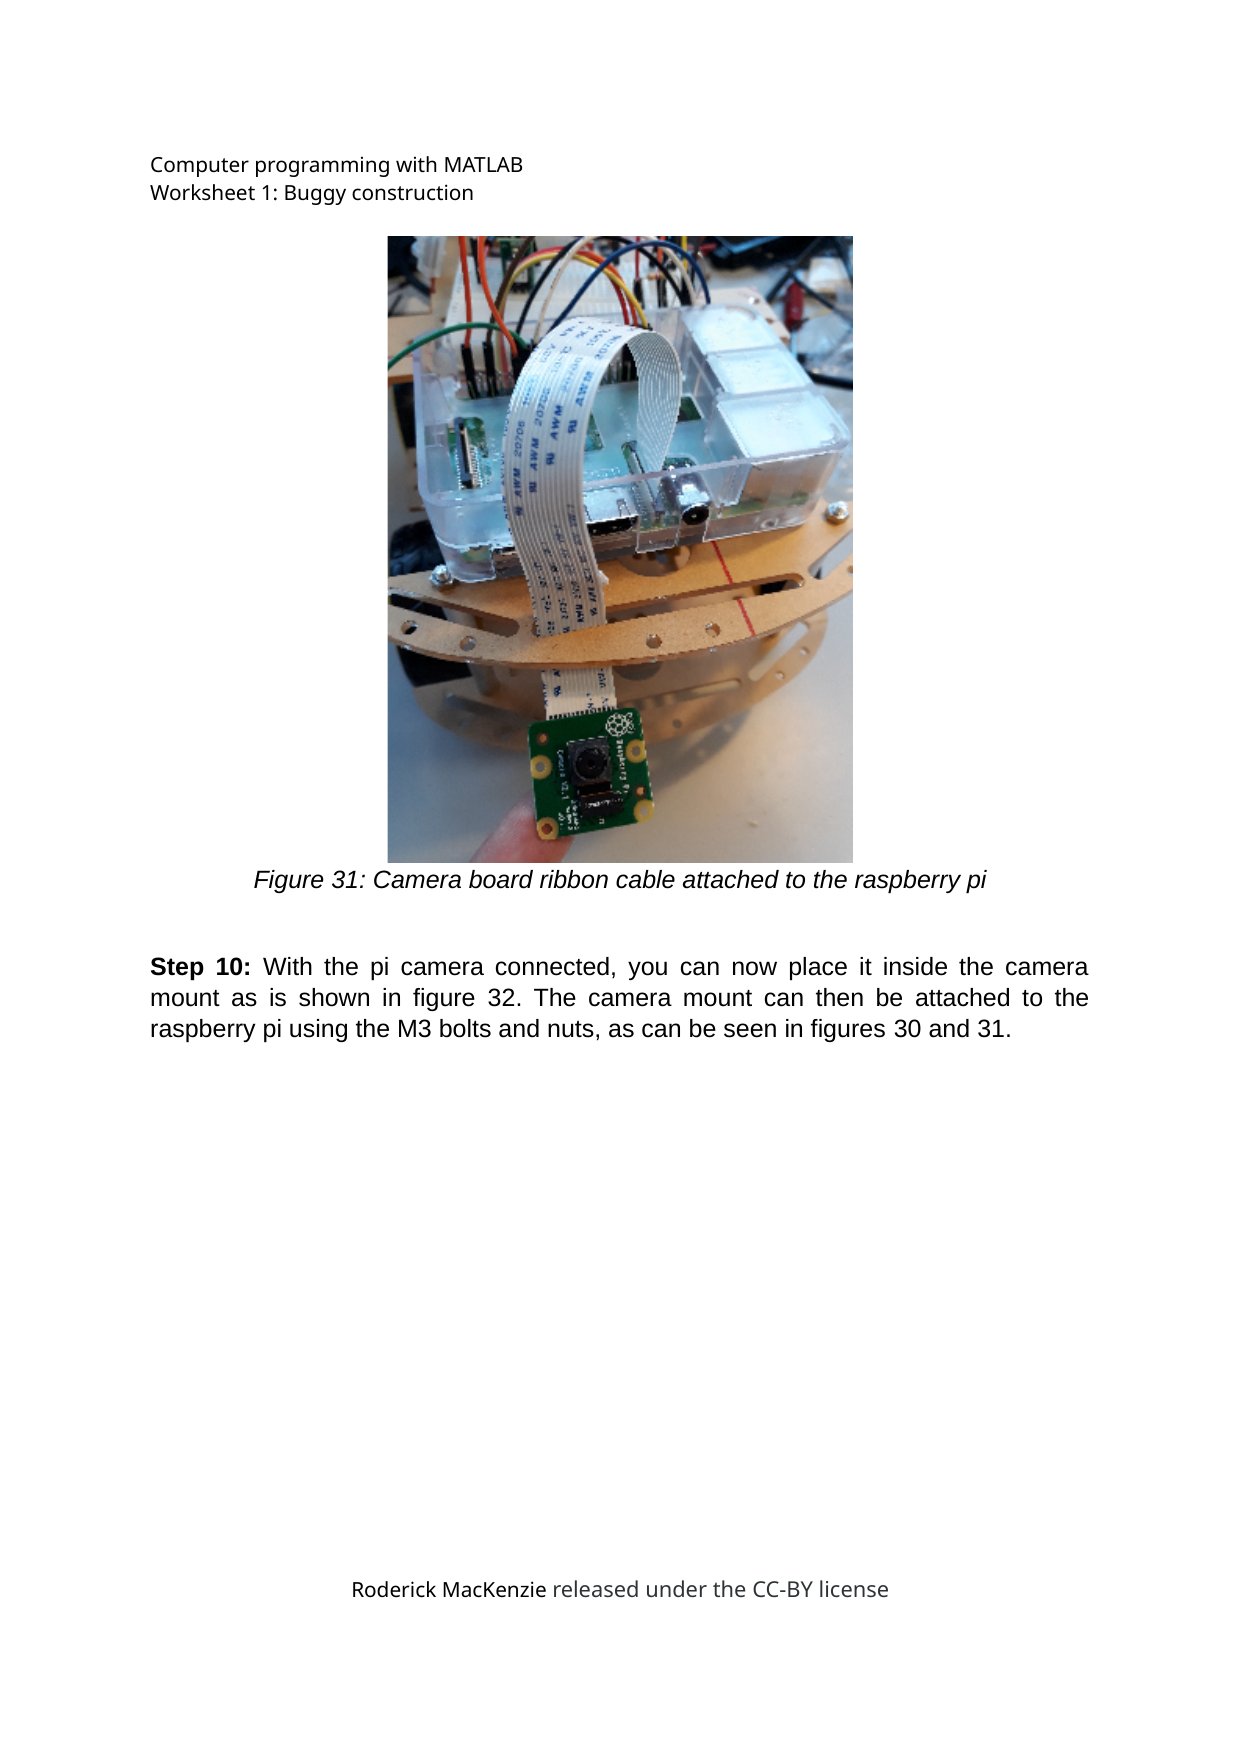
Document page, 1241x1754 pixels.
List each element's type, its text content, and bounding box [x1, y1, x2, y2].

text Step 10: With the pi camera connected, you can now place it inside the camera mount as is shown in figure 32. The camera mount can then be attached to the raspberry pi using the M3 bolts and nuts, as can be seen in figures 30 and 31. [150, 952, 1090, 1043]
picture [387, 236, 853, 863]
text Figure 31: Camera board ribbon cable attached to the raspberry pi [150, 236, 1090, 894]
